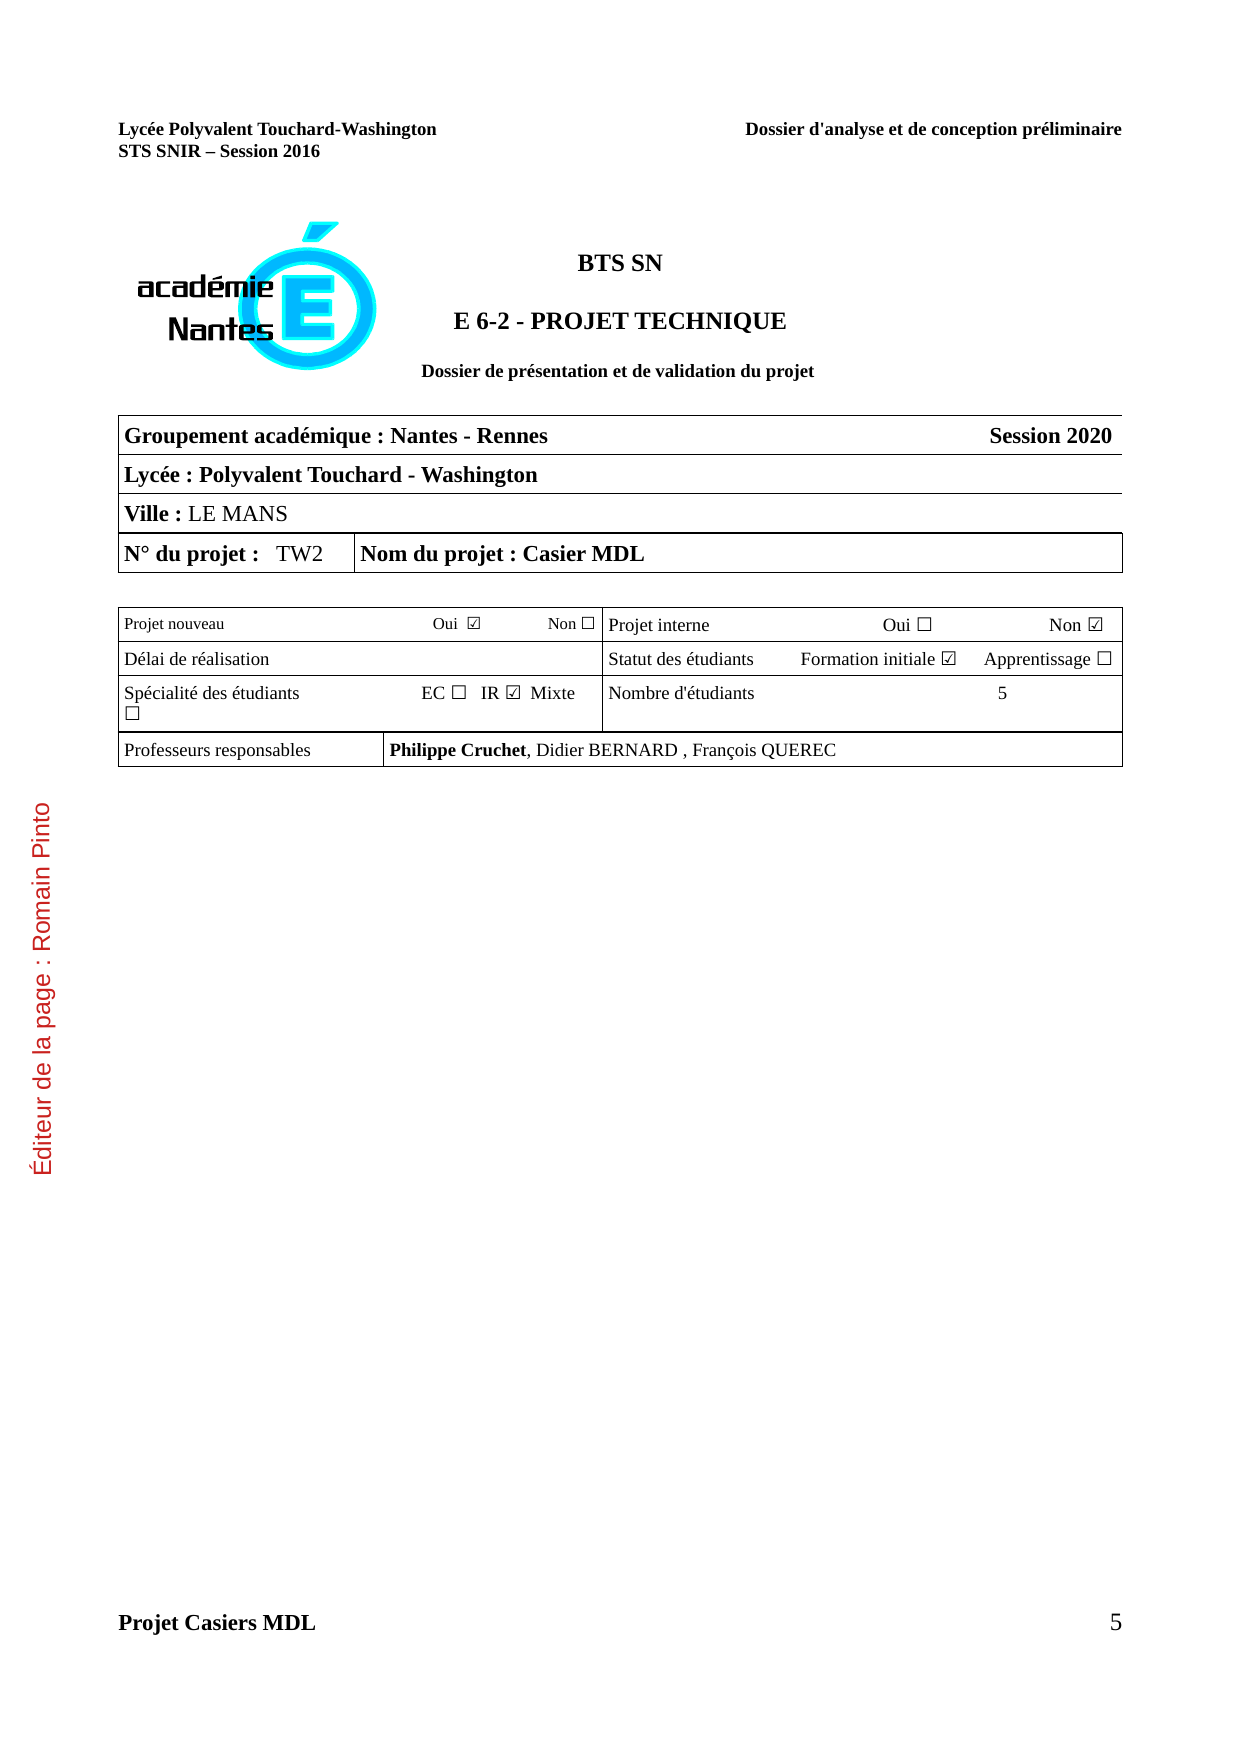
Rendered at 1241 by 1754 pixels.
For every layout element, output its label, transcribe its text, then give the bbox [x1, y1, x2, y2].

table_cell Statut des étudiants Formation initiale ☑ Apprentissage ☐ [603, 642, 1122, 675]
text [118, 248, 291, 277]
text Dossier de présentation et de validation du projet [118, 360, 1122, 381]
table_cell Ville : LE MANS [119, 494, 1122, 532]
text E 6-2 - PROJET TECHNIQUE [371, 306, 1122, 334]
table_header N° du projet : TW2 [119, 534, 354, 572]
text [305, 306, 356, 334]
table_cell Délai de réalisation [119, 642, 602, 675]
text [275, 265, 340, 277]
table_header Professeurs responsables [119, 733, 383, 766]
table_cell Spécialité des étudiants EC ☐ IR ☑ Mixte ☐ [119, 676, 602, 731]
text [258, 306, 281, 334]
table_header Nom du projet : Casier MDL [355, 534, 1122, 572]
table_cell Nombre d'étudiants 5 [603, 676, 1122, 731]
table_cell Lycée : Polyvalent Touchard - Washington [119, 455, 1122, 493]
table_header Projet interne Oui ☐ Non ☑ [603, 608, 1122, 641]
text [118, 306, 240, 334]
table_header Philippe Cruchet, Didier BERNARD , François QUEREC [384, 733, 1122, 766]
text BTS SN [323, 248, 1122, 277]
table_header Projet nouveau Oui ☑ Non ☐ [119, 608, 602, 641]
table_header Groupement académique : Nantes - Rennes Session 2020 [119, 416, 1122, 454]
